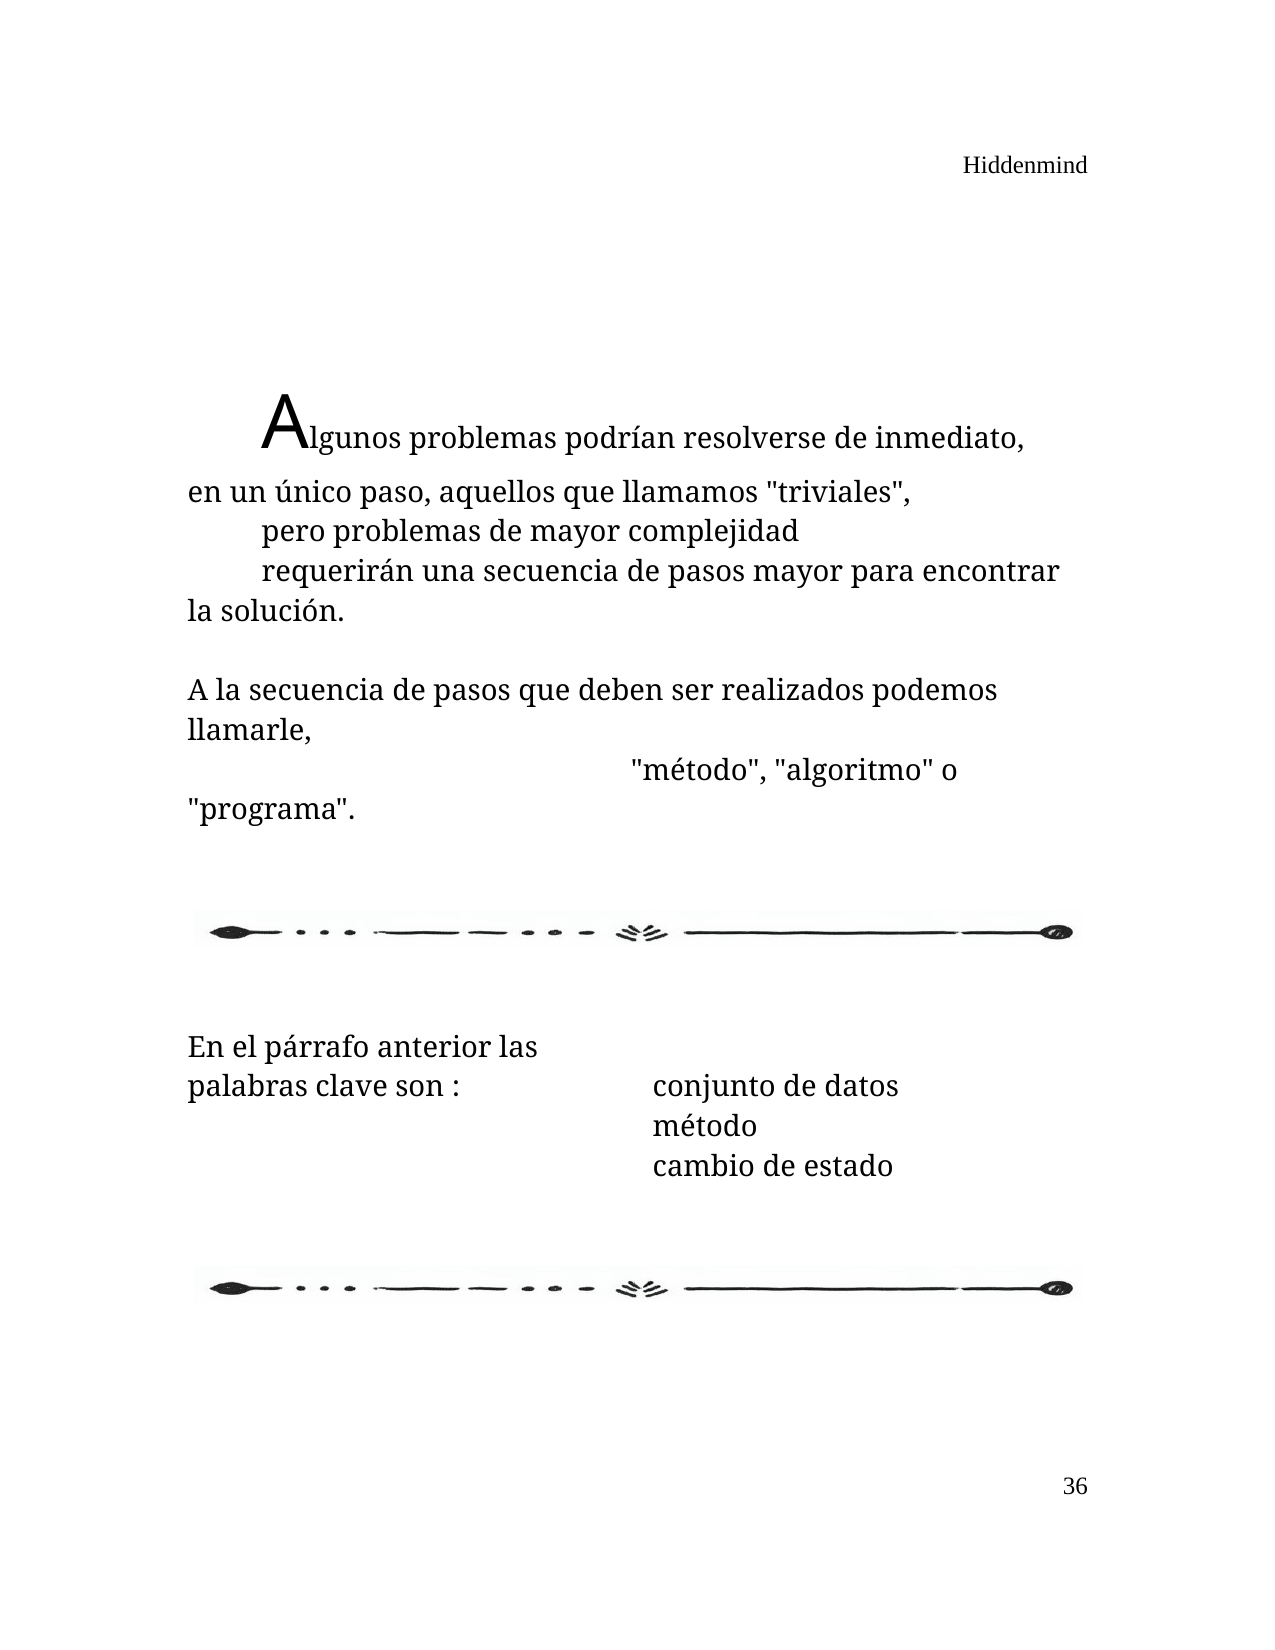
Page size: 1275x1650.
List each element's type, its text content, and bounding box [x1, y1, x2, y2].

picture [193, 1266, 1083, 1303]
picture [193, 910, 1083, 947]
text en un único paso, aquellos que llamamos "triviales", [187, 471, 1087, 511]
text método [652, 1105, 1087, 1145]
text Algunos problemas podrían resolverse de inmediato, [187, 369, 1087, 471]
text En el párrafo anterior las palabras clave son : [187, 1026, 622, 1105]
text A la secuencia de pasos que deben ser realizados podemos llamarle, [187, 669, 1087, 749]
text requerirán una secuencia de pasos mayor para encontrar la solución. [187, 550, 1087, 630]
text pero problemas de mayor complejidad [187, 511, 1087, 550]
text conjunto de datos [652, 1066, 1087, 1105]
text cambio de estado [652, 1145, 1087, 1184]
text "método", "algoritmo" o "programa". [187, 749, 1087, 828]
